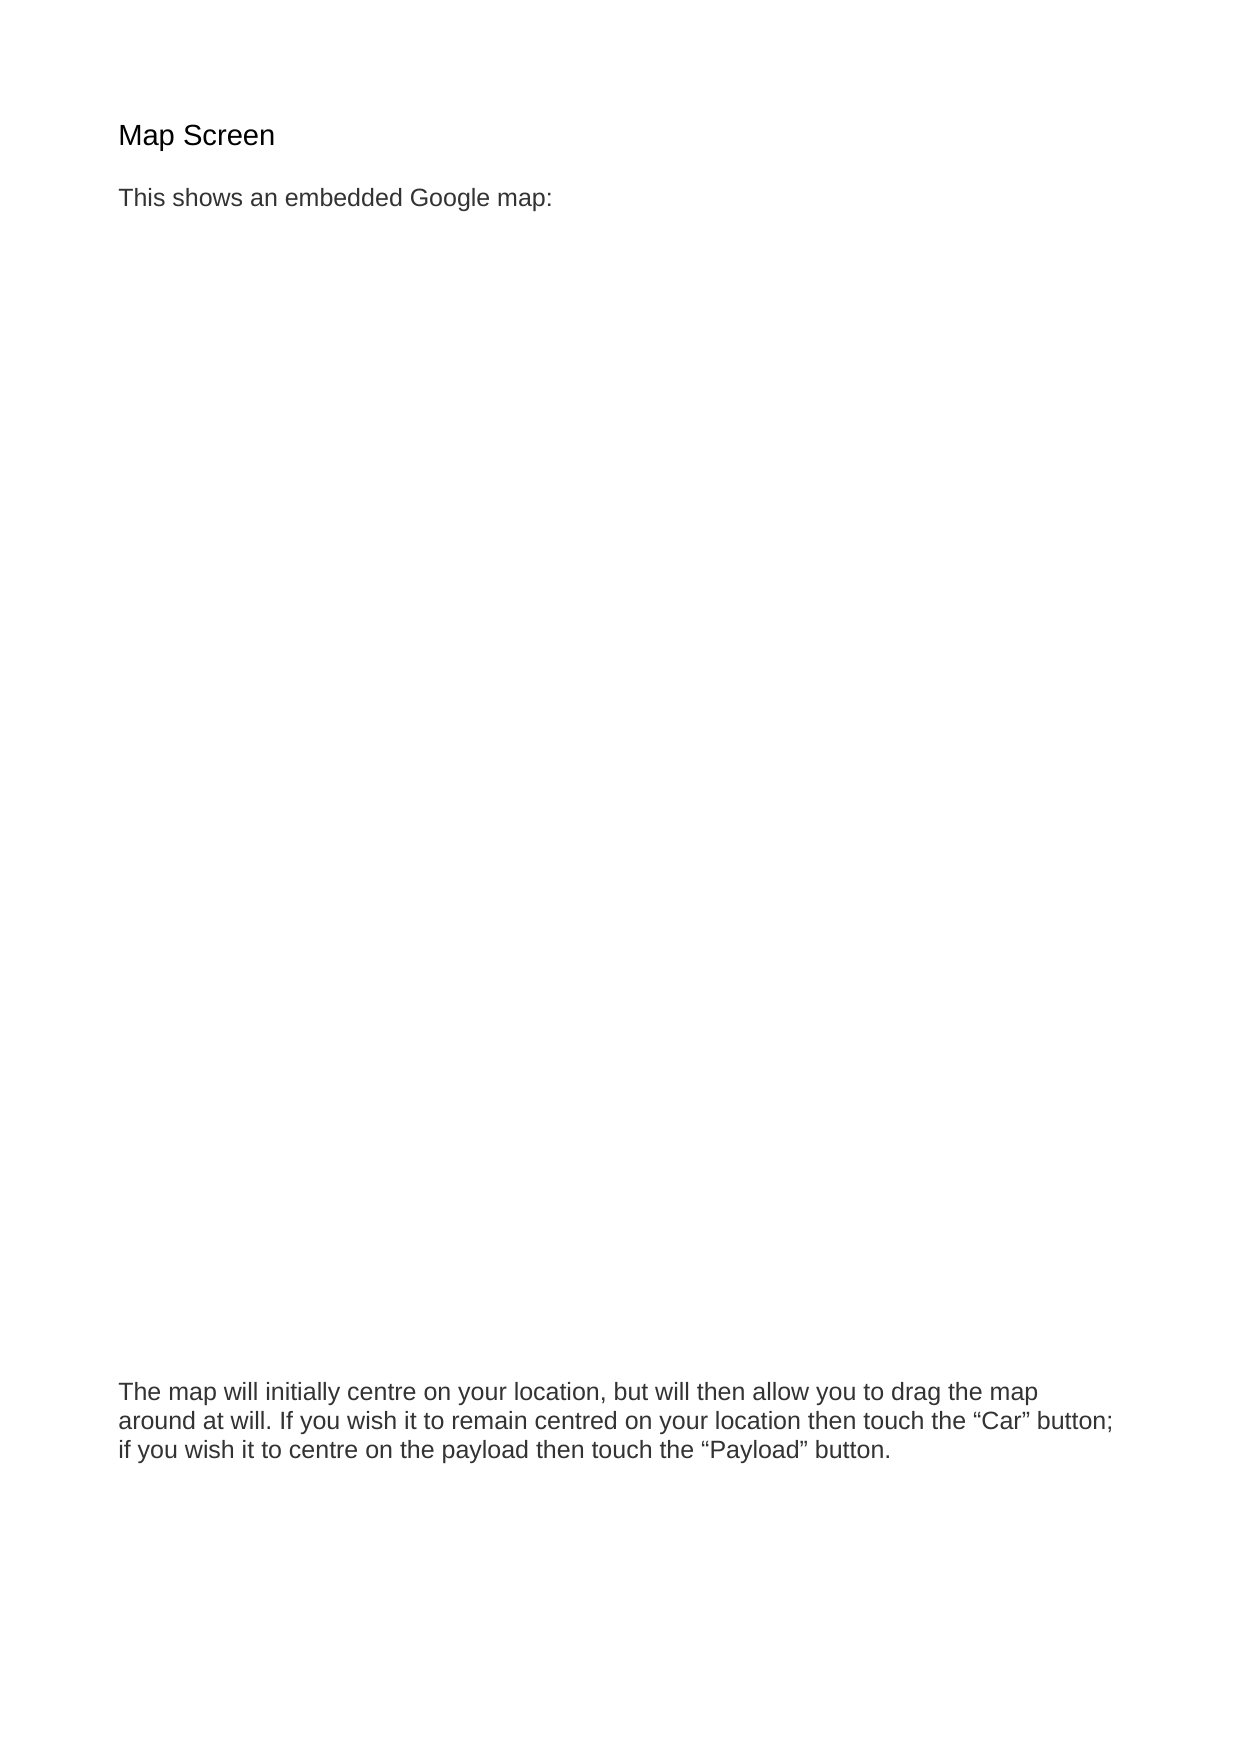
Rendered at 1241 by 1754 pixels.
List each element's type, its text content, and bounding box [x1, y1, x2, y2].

subtitle Map Screen [118, 118, 1122, 152]
text The map will initially centre on your location, but will then allow you to drag the map around at will. If you wish it to remain centred on your location then touch the “Car” button; if you wish it to centre on the payload then touch the “Payload” button. [118, 1377, 1122, 1463]
text This shows an embedded Google map: [118, 183, 1122, 212]
